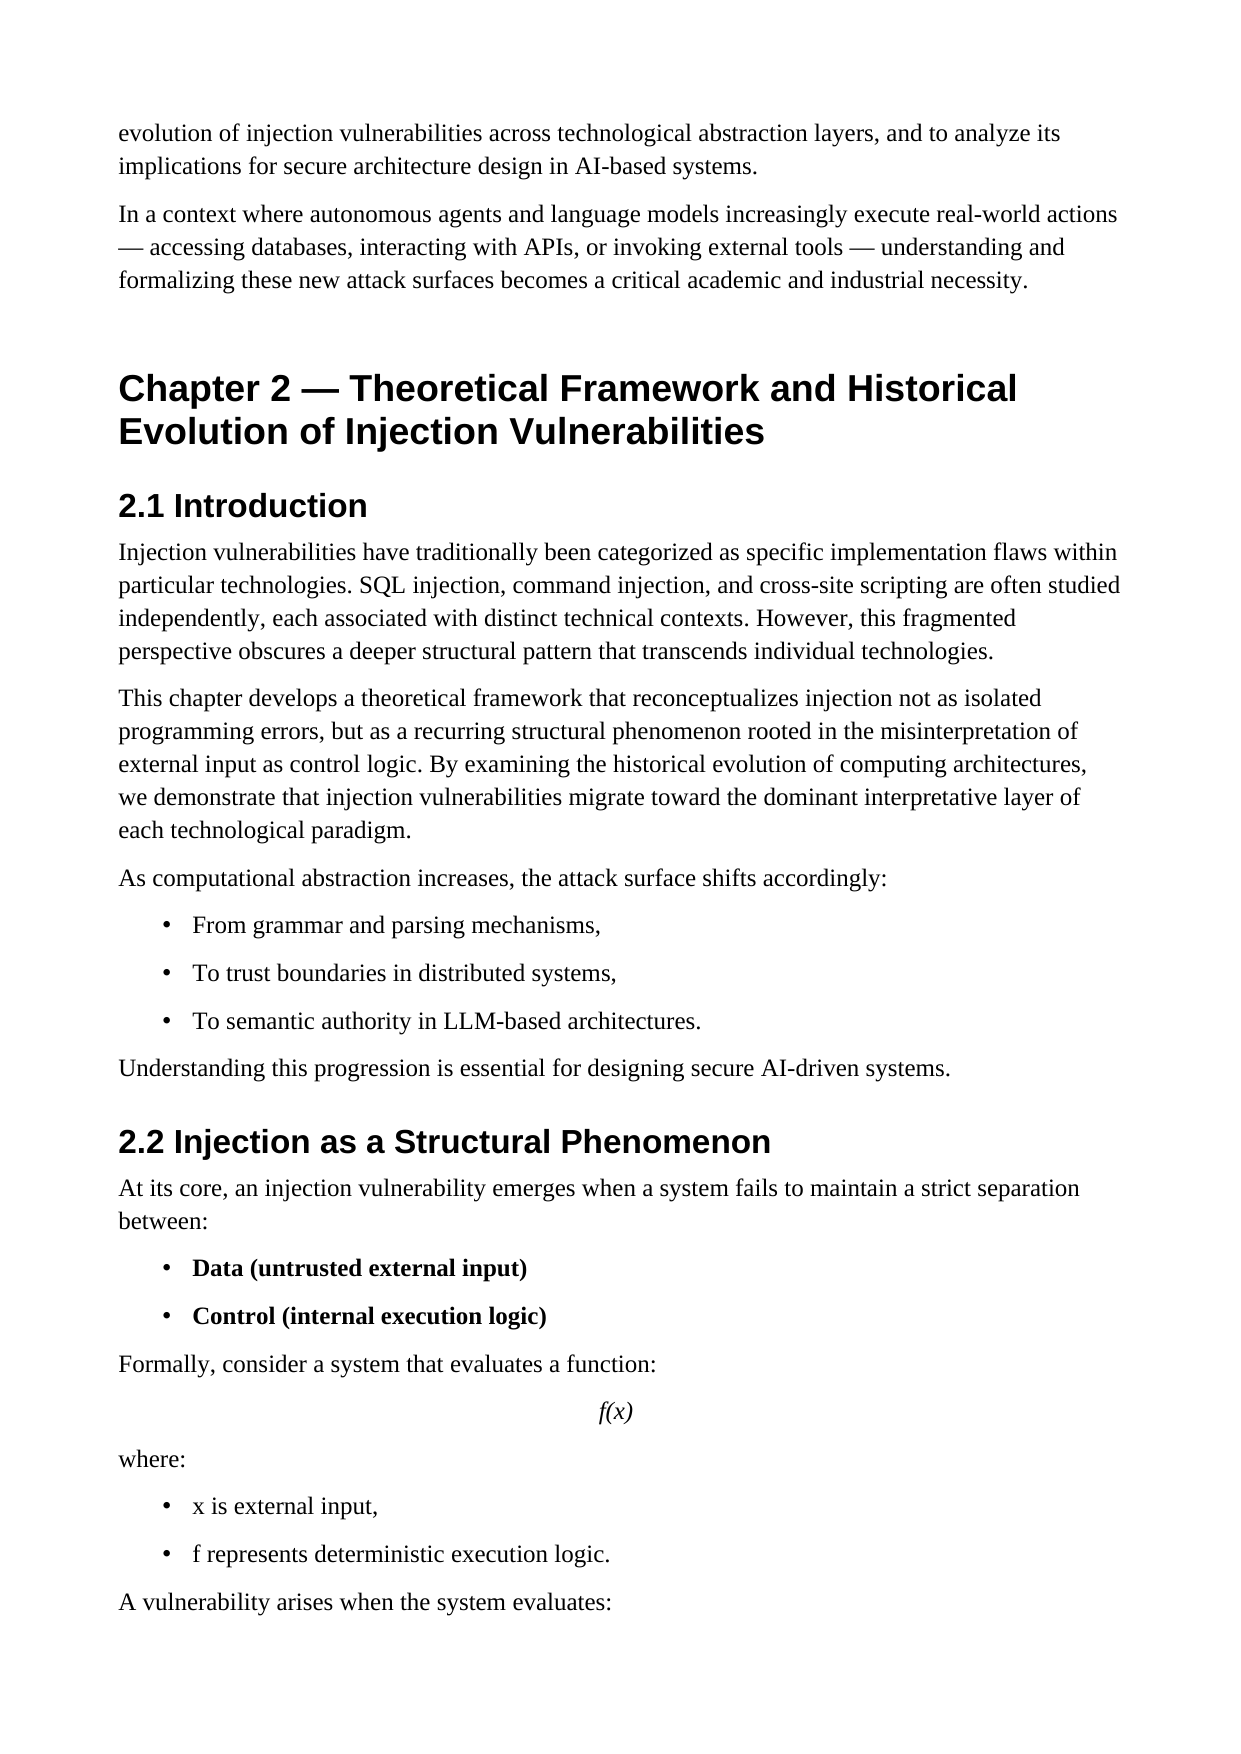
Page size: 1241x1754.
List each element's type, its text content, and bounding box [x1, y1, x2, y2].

text Injection vulnerabilities have traditionally been categorized as specific implementation flaws within particular technologies. SQL injection, command injection, and cross-site scripting are often studied independently, each associated with distinct technical contexts. However, this fragmented perspective obscures a deeper structural pattern that transcends individual technologies. [118, 537, 1122, 664]
text f(x) [118, 1396, 1122, 1425]
text A vulnerability arises when the system evaluates: [118, 1587, 1122, 1615]
text As computational abstraction increases, the attack surface shifts accordingly: [118, 863, 1122, 892]
subtitle 2.2 Injection as a Structural Phenomenon [118, 1122, 1122, 1160]
text At its core, an injection vulnerability emerges when a system fails to maintain a strict separation between: [118, 1173, 1122, 1234]
list f represents deterministic execution logic. [162, 1539, 1122, 1568]
text In a context where autonomous agents and language models increasingly execute real-world actions — accessing databases, interacting with APIs, or invoking external tools — understanding and formalizing these new attack surfaces becomes a critical academic and industrial necessity. [118, 199, 1122, 293]
list From grammar and parsing mechanisms, [162, 911, 1122, 939]
text evolution of injection vulnerabilities across technological abstraction layers, and to analyze its implications for secure architecture design in AI-based systems. [118, 118, 1122, 180]
text Formally, consider a system that evaluates a function: [118, 1349, 1122, 1377]
list Data (untrusted external input) [162, 1253, 1122, 1282]
list To trust boundaries in distributed systems, [162, 958, 1122, 987]
text where: [118, 1444, 1122, 1473]
list To semantic authority in LLM-based architectures. [162, 1006, 1122, 1034]
list Control (internal execution logic) [162, 1301, 1122, 1330]
subtitle Chapter 2 — Theoretical Framework and Historical Evolution of Injection Vulnerabilities [118, 366, 1122, 452]
list x is external input, [162, 1491, 1122, 1520]
text Understanding this progression is essential for designing secure AI-driven systems. [118, 1053, 1122, 1082]
subtitle 2.1 Introduction [118, 486, 1122, 524]
text This chapter develops a theoretical framework that reconceptualizes injection not as isolated programming errors, but as a recurring structural phenomenon rooted in the misinterpretation of external input as control logic. By examining the historical evolution of computing architectures, we demonstrate that injection vulnerabilities migrate toward the dominant interpretative layer of each technological paradigm. [118, 683, 1122, 844]
